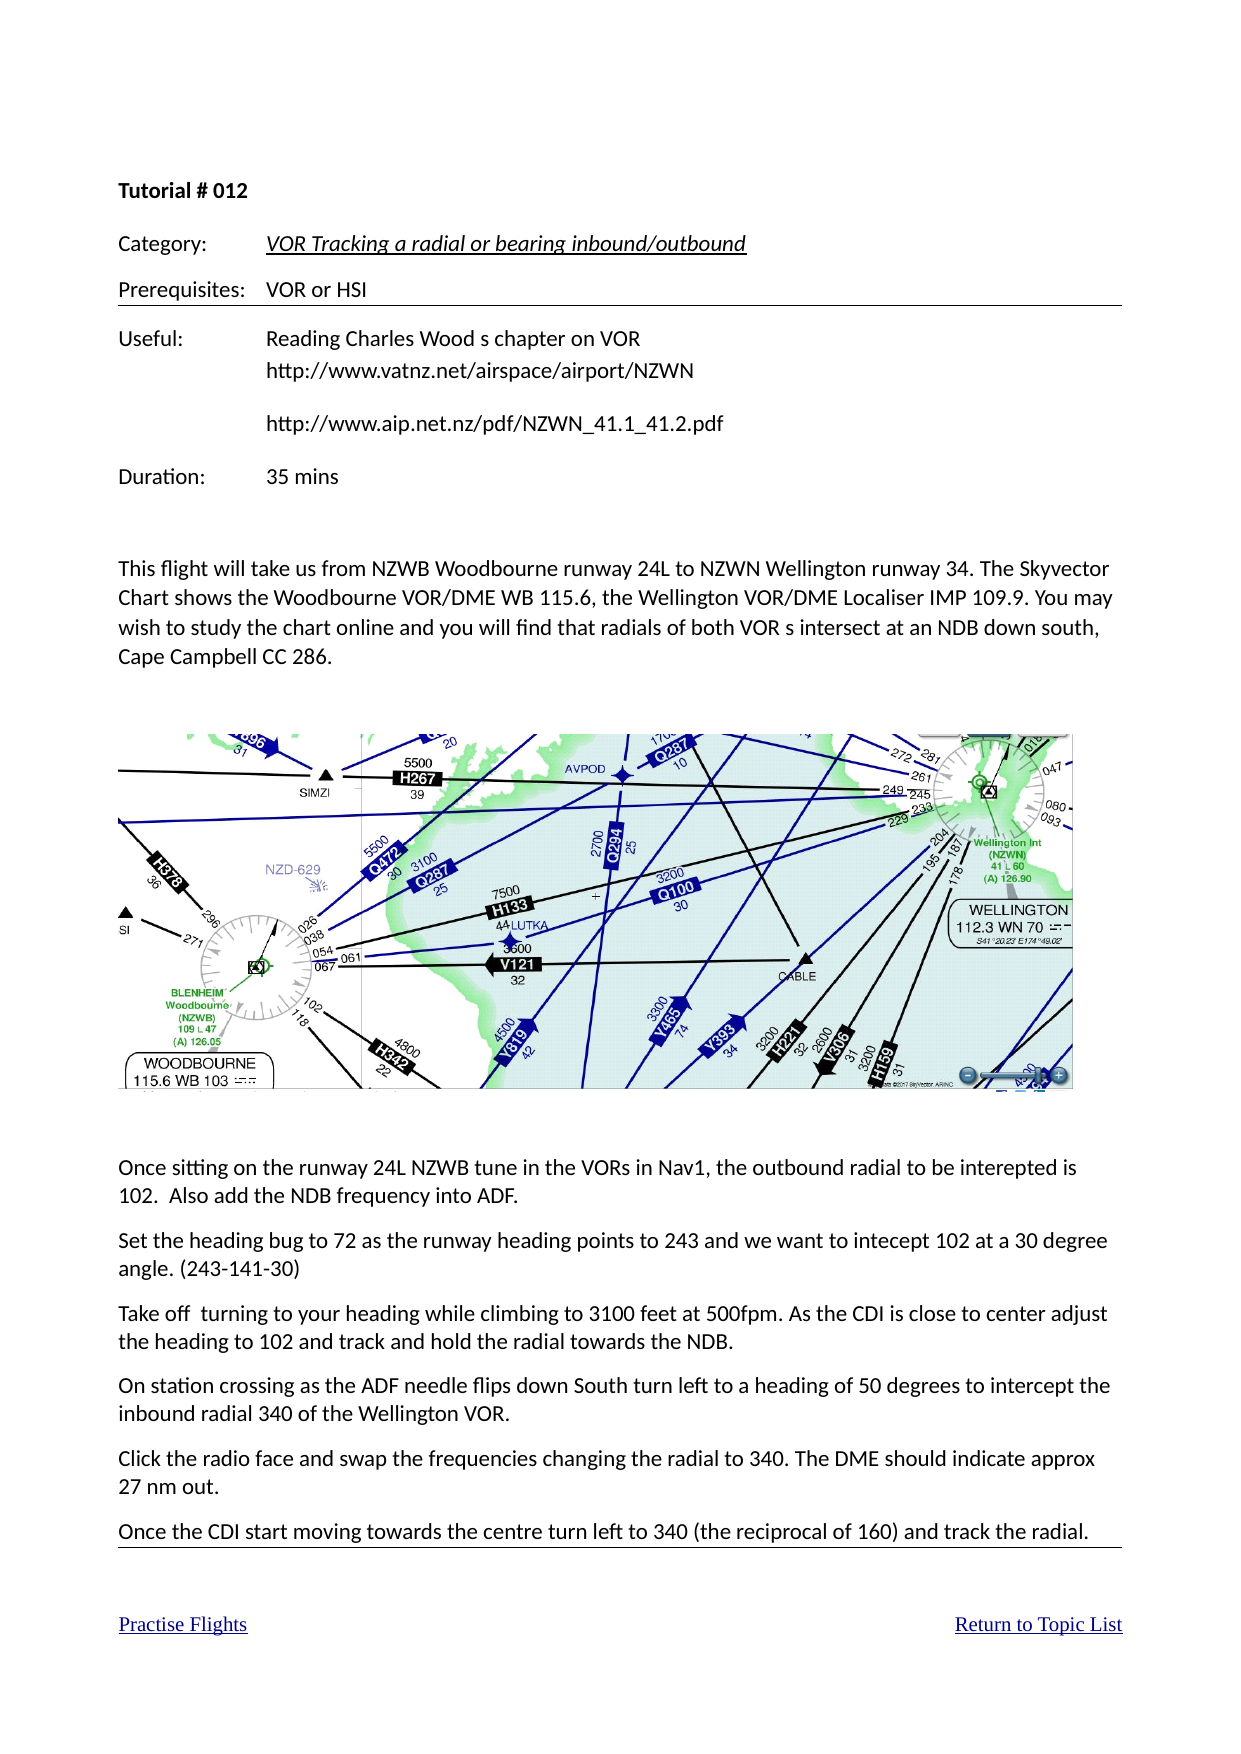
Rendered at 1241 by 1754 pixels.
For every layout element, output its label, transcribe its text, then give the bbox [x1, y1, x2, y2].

text Useful: Reading Charles Wood s chapter on VOR http://www.vatnz.net/airspace/airport/NZWN [118, 324, 1122, 384]
text Prerequisites: VOR or HSI [118, 275, 1122, 305]
text On station crossing as the ADF needle flips down South turn left to a heading of 50 degrees to intercept the inbound radial 340 of the Wellington VOR. [118, 1371, 1122, 1427]
text This flight will take us from NZWB Woodbourne runway 24L to NZWN Wellington runway 34. The Skyvector Chart shows the Woodbourne VOR/DME WB 115.6, the Wellington VOR/DME Localiser IMP 109.9. You may wish to study the chart online and you will find that radials of both VOR s intersect at an NDB down south, Cape Campbell CC 286. [118, 554, 1122, 670]
text Category: VOR Tracking a radial or bearing inbound/outbound [118, 229, 1122, 257]
text Once sitting on the runway 24L NZWB tune in the VORs in Nav1, the outbound radial to be interepted is 102. Also add the NDB frequency into ADF. [118, 1153, 1122, 1209]
text Once the CDI start moving towards the centre turn left to 340 (the reciprocal of 160) and track the radial. [118, 1517, 1122, 1547]
text http://www.aip.net.nz/pdf/NZWN_41.1_41.2.pdf [118, 409, 1122, 437]
text Tutorial # 012 [118, 176, 1122, 204]
text Click the radio face and swap the frequencies changing the radial to 340. The DME should indicate approx 27 nm out. [118, 1444, 1122, 1500]
text Take off turning to your heading while climbing to 3100 feet at 500fpm. As the CDI is close to center adjust the heading to 102 and track and hold the radial towards the NDB. [118, 1299, 1122, 1355]
text Set the heading bug to 72 as the runway heading points to 243 and we want to intecept 102 at a 30 degree angle. (243-141-30) [118, 1226, 1122, 1282]
text Duration: 35 mins [118, 462, 1122, 490]
